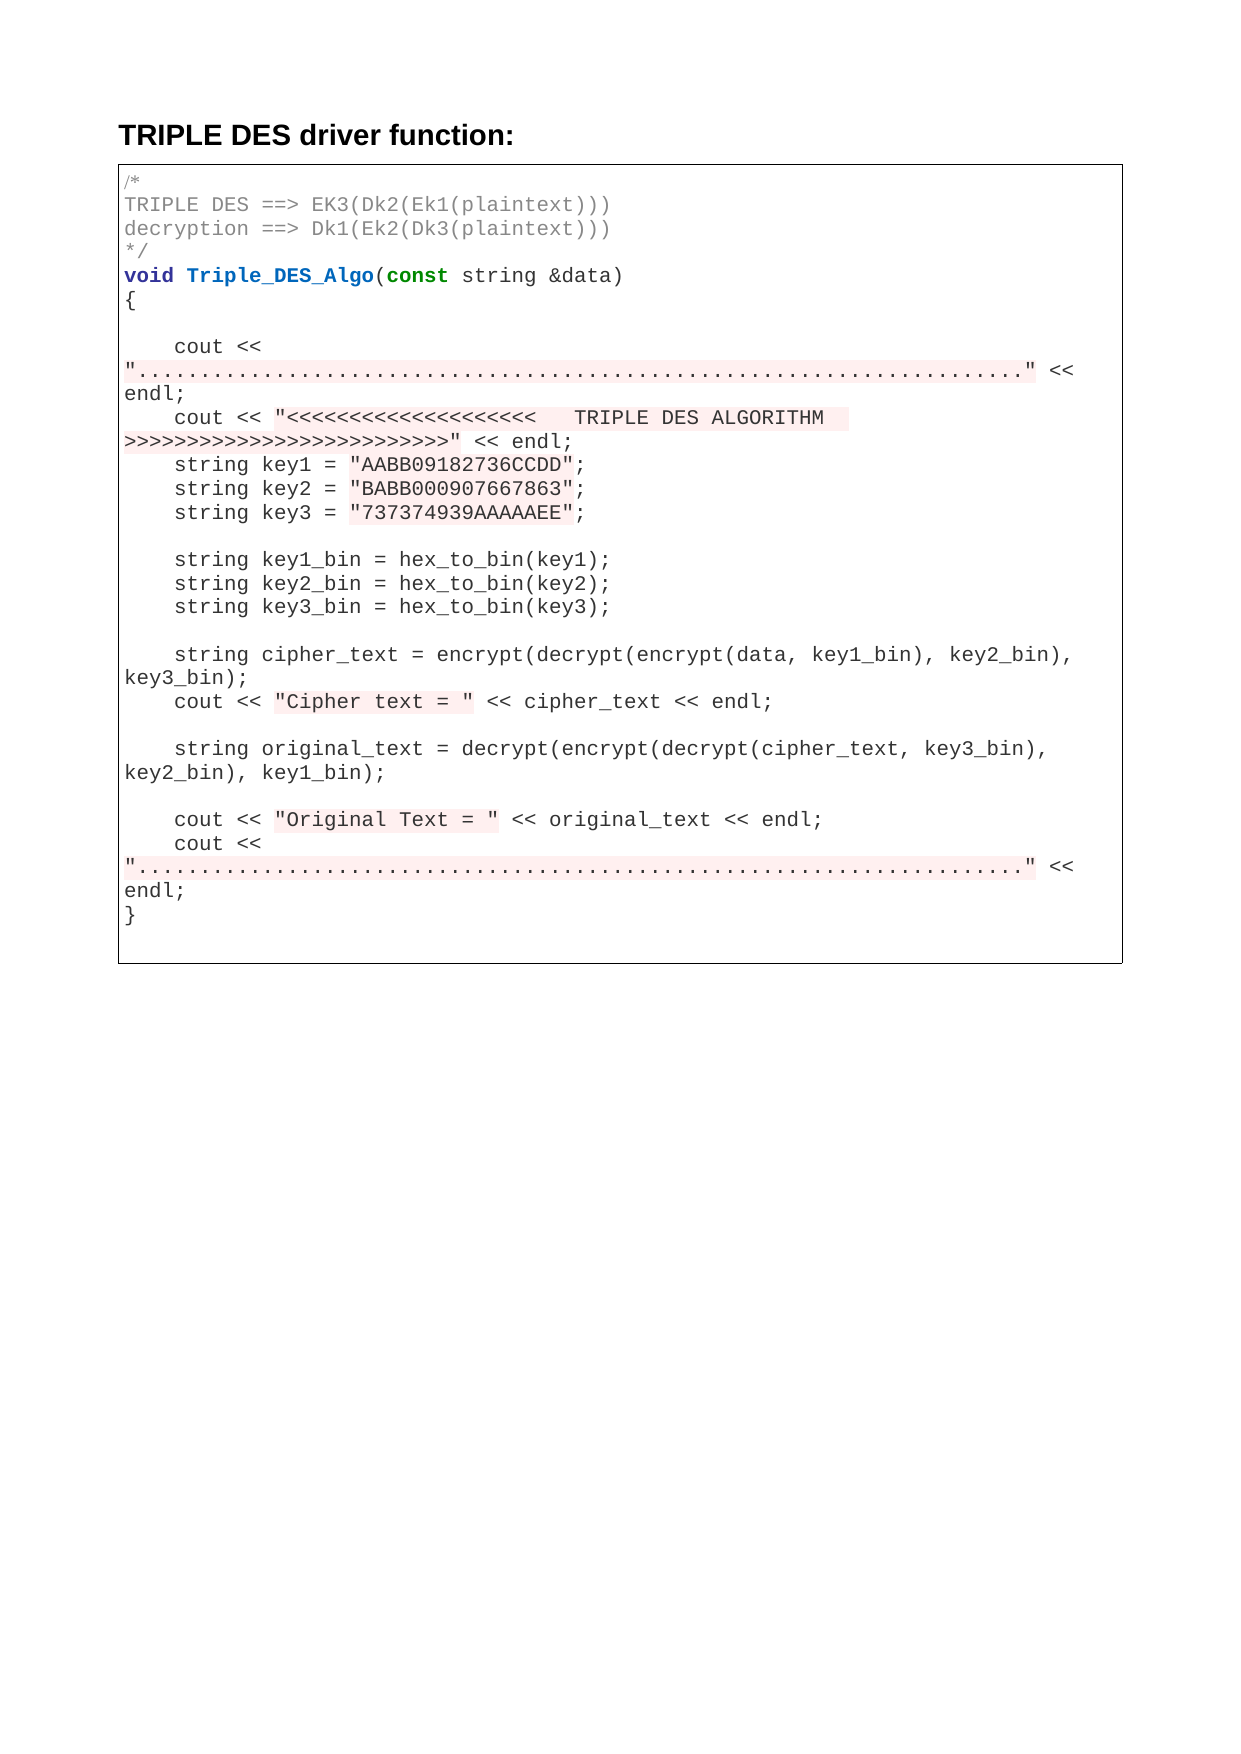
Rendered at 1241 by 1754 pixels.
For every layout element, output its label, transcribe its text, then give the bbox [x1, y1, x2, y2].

table_header /* TRIPLE DES ==> EK3(Dk2(Ek1(plaintext))) decryption ==> Dk1(Ek2(Dk3(plaintext))) */ void Triple_DES_Algo(const string &data) { cout << "......................................................................." << endl; cout << "<<<<<<<<<<<<<<<<<<<< TRIPLE DES ALGORITHM >>>>>>>>>>>>>>>>>>>>>>>>>>" << endl; string key1 = "AABB09182736CCDD"; string key2 = "BABB000907667863"; string key3 = "737374939AAAAAEE"; string key1_bin = hex_to_bin(key1); string key2_bin = hex_to_bin(key2); string key3_bin = hex_to_bin(key3); string cipher_text = encrypt(decrypt(encrypt(data, key1_bin), key2_bin), key3_bin); cout << "Cipher text = " << cipher_text << endl; string original_text = decrypt(encrypt(decrypt(cipher_text, key3_bin), key2_bin), key1_bin); cout << "Original Text = " << original_text << endl; cout << "......................................................................." << endl; } [119, 165, 1122, 962]
subtitle TRIPLE DES driver function: [118, 118, 1122, 152]
